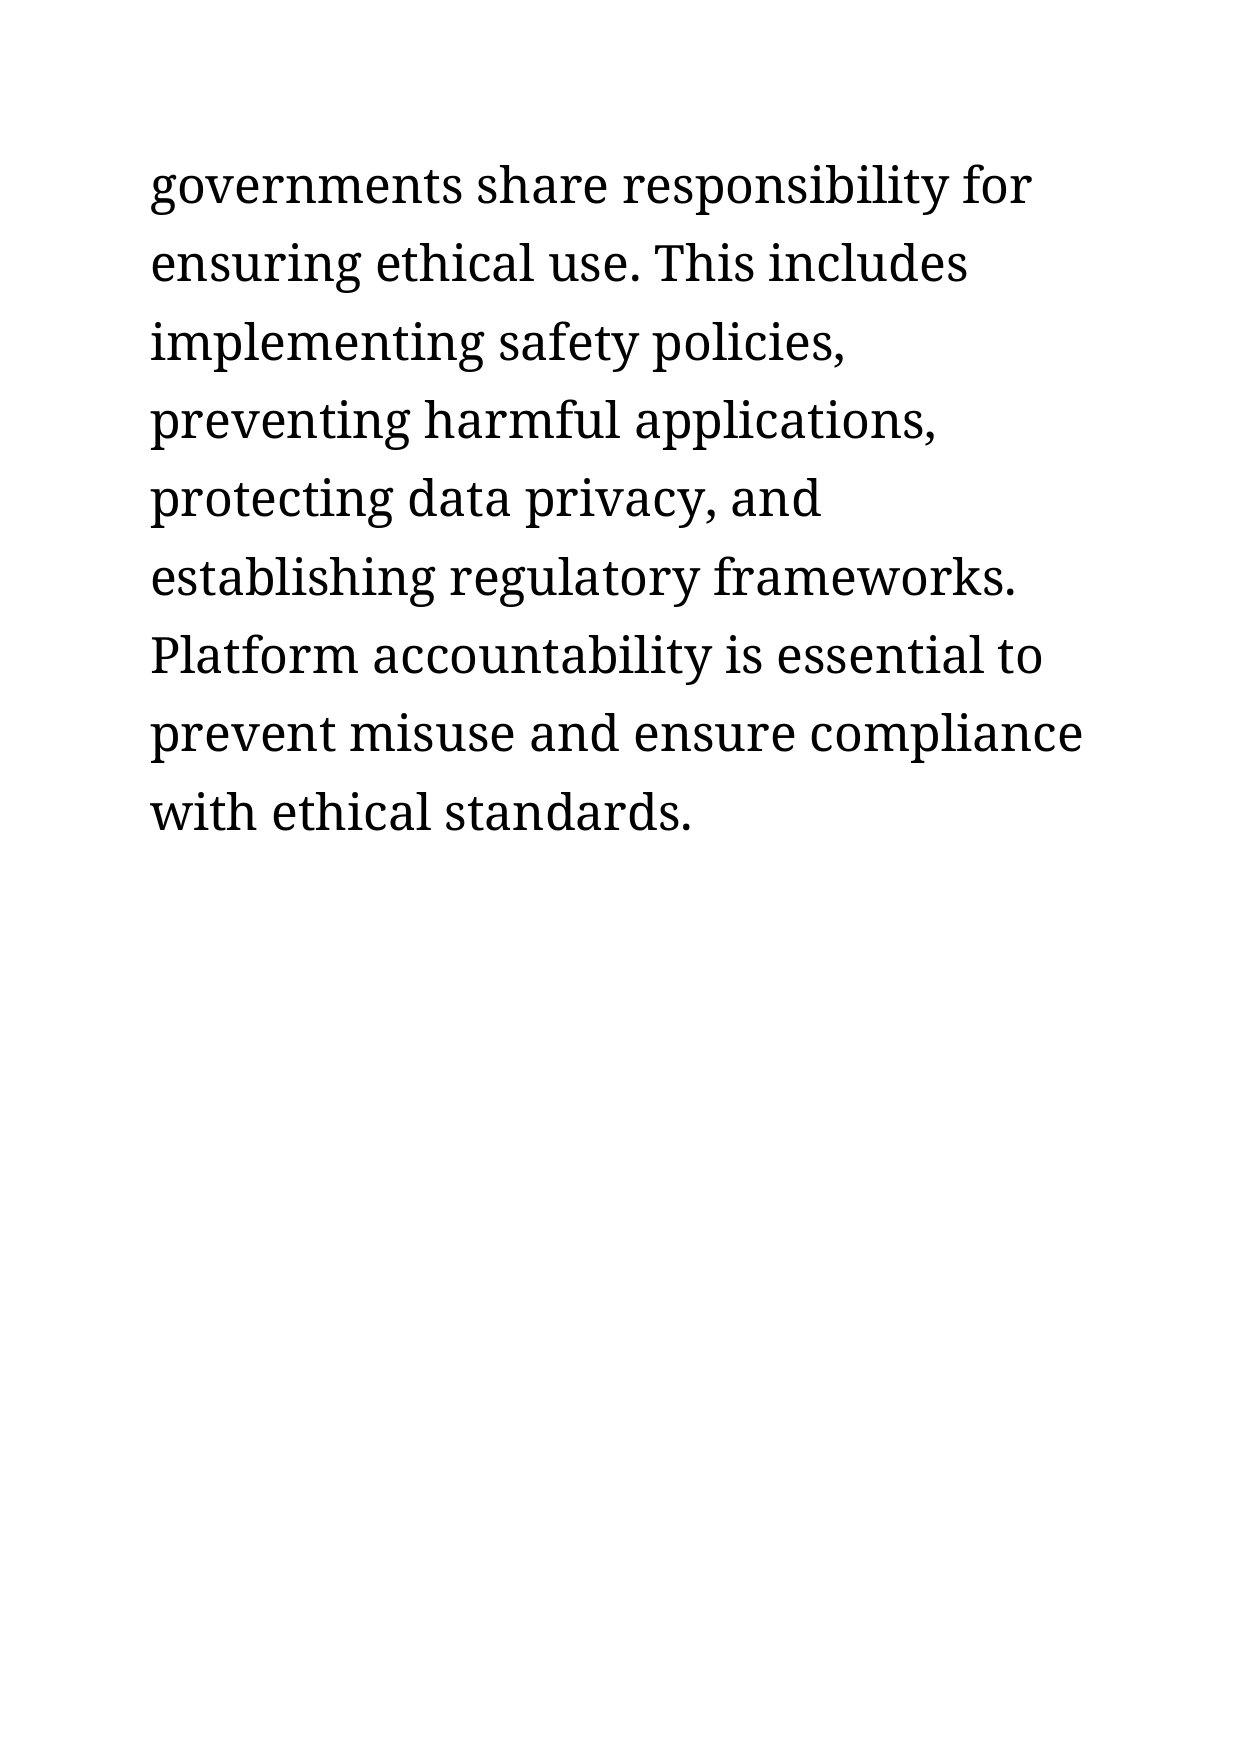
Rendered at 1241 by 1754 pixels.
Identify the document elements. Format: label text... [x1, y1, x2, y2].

text governments share responsibility for ensuring ethical use. This includes implementing safety policies, preventing harmful applications, protecting data privacy, and establishing regulatory frameworks. Platform accountability is essential to prevent misuse and ensure compliance with ethical standards. [150, 150, 1090, 845]
